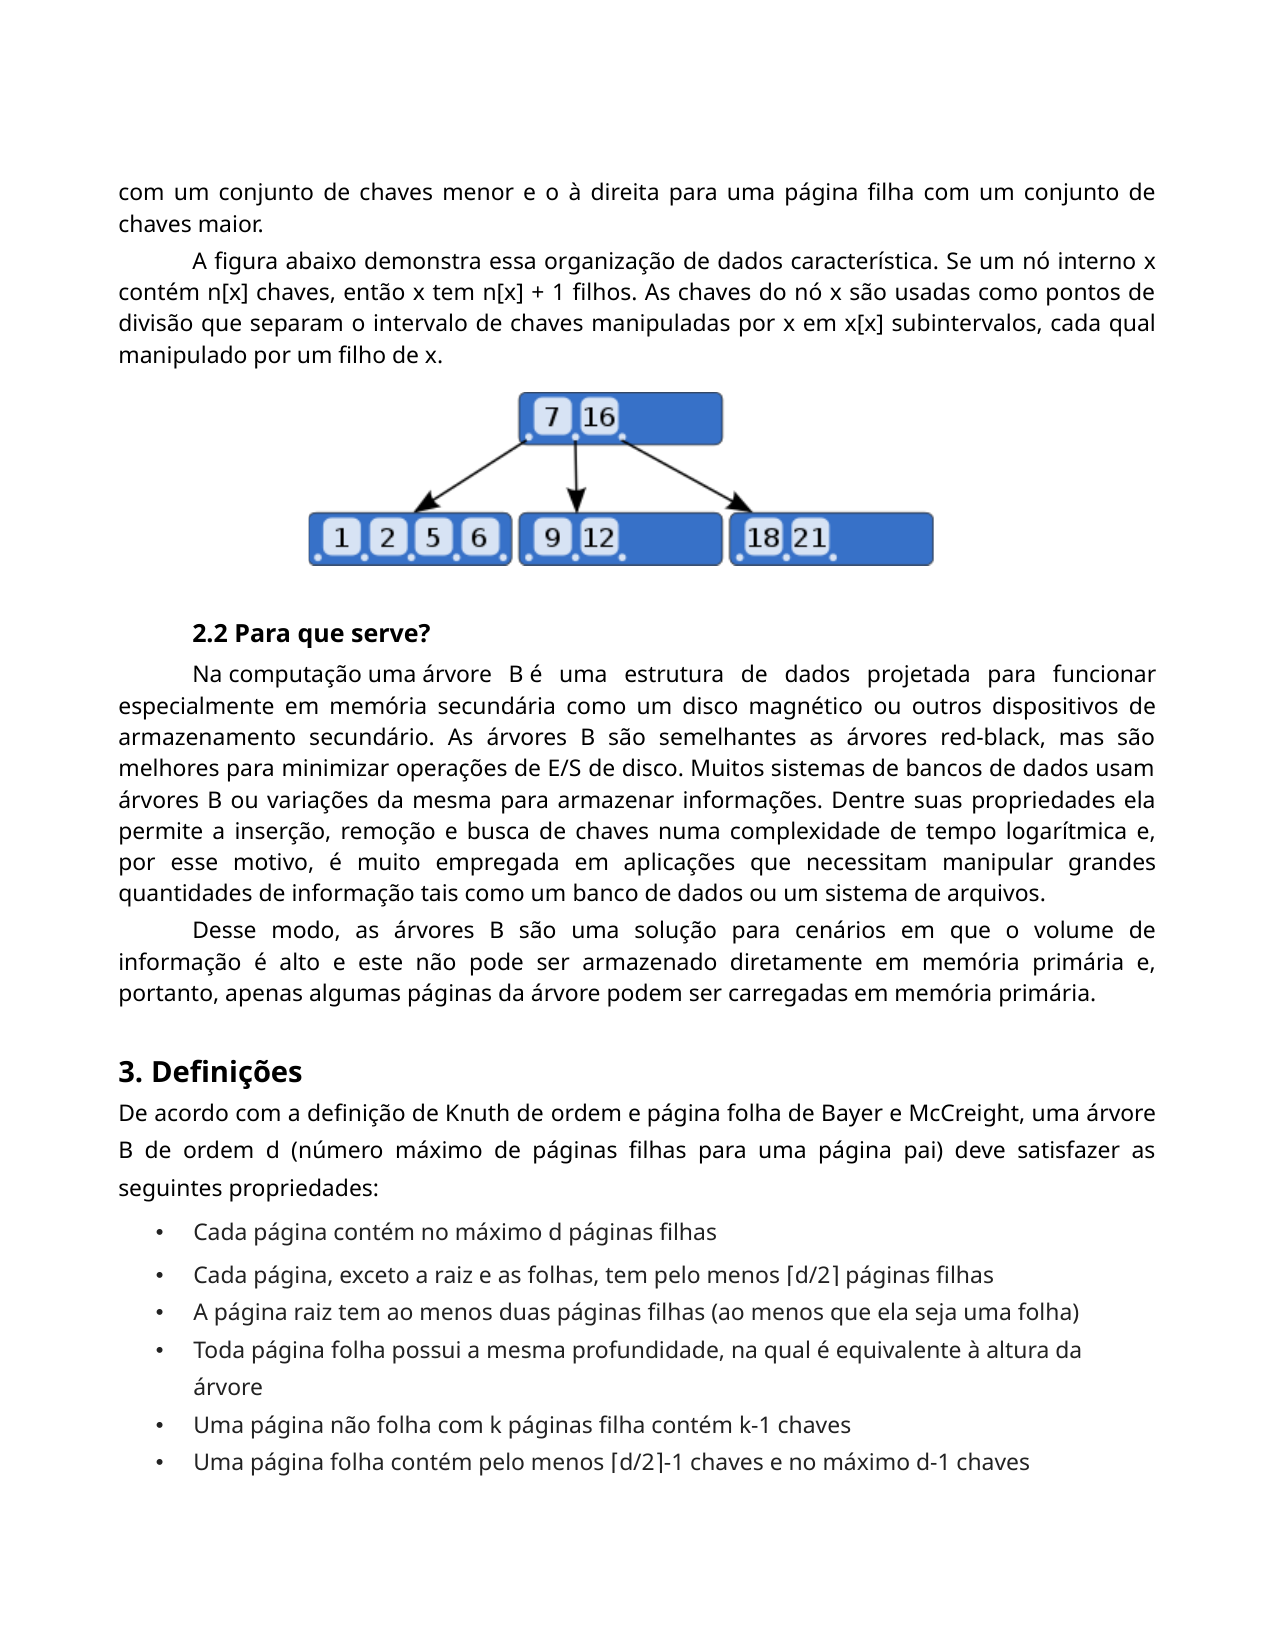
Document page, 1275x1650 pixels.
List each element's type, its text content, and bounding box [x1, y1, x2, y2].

list Uma página não folha com k páginas filha contém k-1 chaves [156, 1409, 1157, 1440]
text Desse modo, as árvores B são uma solução para cenários em que o volume de informação é alto e este não pode ser armazenado diretamente em memória primária e, portanto, apenas algumas páginas da árvore podem ser carregadas em memória primária. [118, 914, 1157, 1008]
text com um conjunto de chaves menor e o à direita para uma página filha com um conjunto de chaves maior. [118, 176, 1157, 239]
list Toda página folha possui a mesma profundidade, na qual é equivalente à altura da árvore [156, 1334, 1157, 1403]
text A figura abaixo demonstra essa organização de dados característica. Se um nó interno x contém n[x] chaves, então x tem n[x] + 1 filhos. As chaves do nó x são usadas como pontos de divisão que separam o intervalo de chaves manipuladas por x em x[x] subintervalos, cada qual manipulado por um filho de x. [118, 245, 1157, 370]
list Uma página folha contém pelo menos ⌈d/2⌉-1 chaves e no máximo d-1 chaves [156, 1446, 1157, 1478]
text Na computação uma árvore B é uma estrutura de dados projetada para funcionar especialmente em memória secundária como um disco magnético ou outros dispositivos de armazenamento secundário. As árvores B são semelhantes as árvores red-black, mas são melhores para minimizar operações de E/S de disco. Muitos sistemas de bancos de dados usam árvores B ou variações da mesma para armazenar informações. Dentre suas propriedades ela permite a inserção, remoção e busca de chaves numa complexidade de tempo logarítmica e, por esse motivo, é muito empregada em aplicações que necessitam manipular grandes quantidades de informação tais como um banco de dados ou um sistema de arquivos. [118, 656, 1157, 908]
text 3. Definições [118, 1051, 1157, 1091]
list A página raiz tem ao menos duas páginas filhas (ao menos que ela seja uma folha) [156, 1296, 1157, 1328]
text De acordo com a definição de Knuth de ordem e página folha de Bayer e McCreight, uma árvore B de ordem d (número máximo de páginas filhas para uma página pai) deve satisfazer as seguintes propriedades: [118, 1097, 1157, 1203]
text 2.2 Para que serve? [118, 616, 1157, 650]
list Cada página contém no máximo d páginas filhas [156, 1215, 1157, 1247]
picture [308, 392, 934, 566]
list Cada página, exceto a raiz e as folhas, tem pelo menos ⌈d/2⌉ páginas filhas [156, 1259, 1157, 1290]
